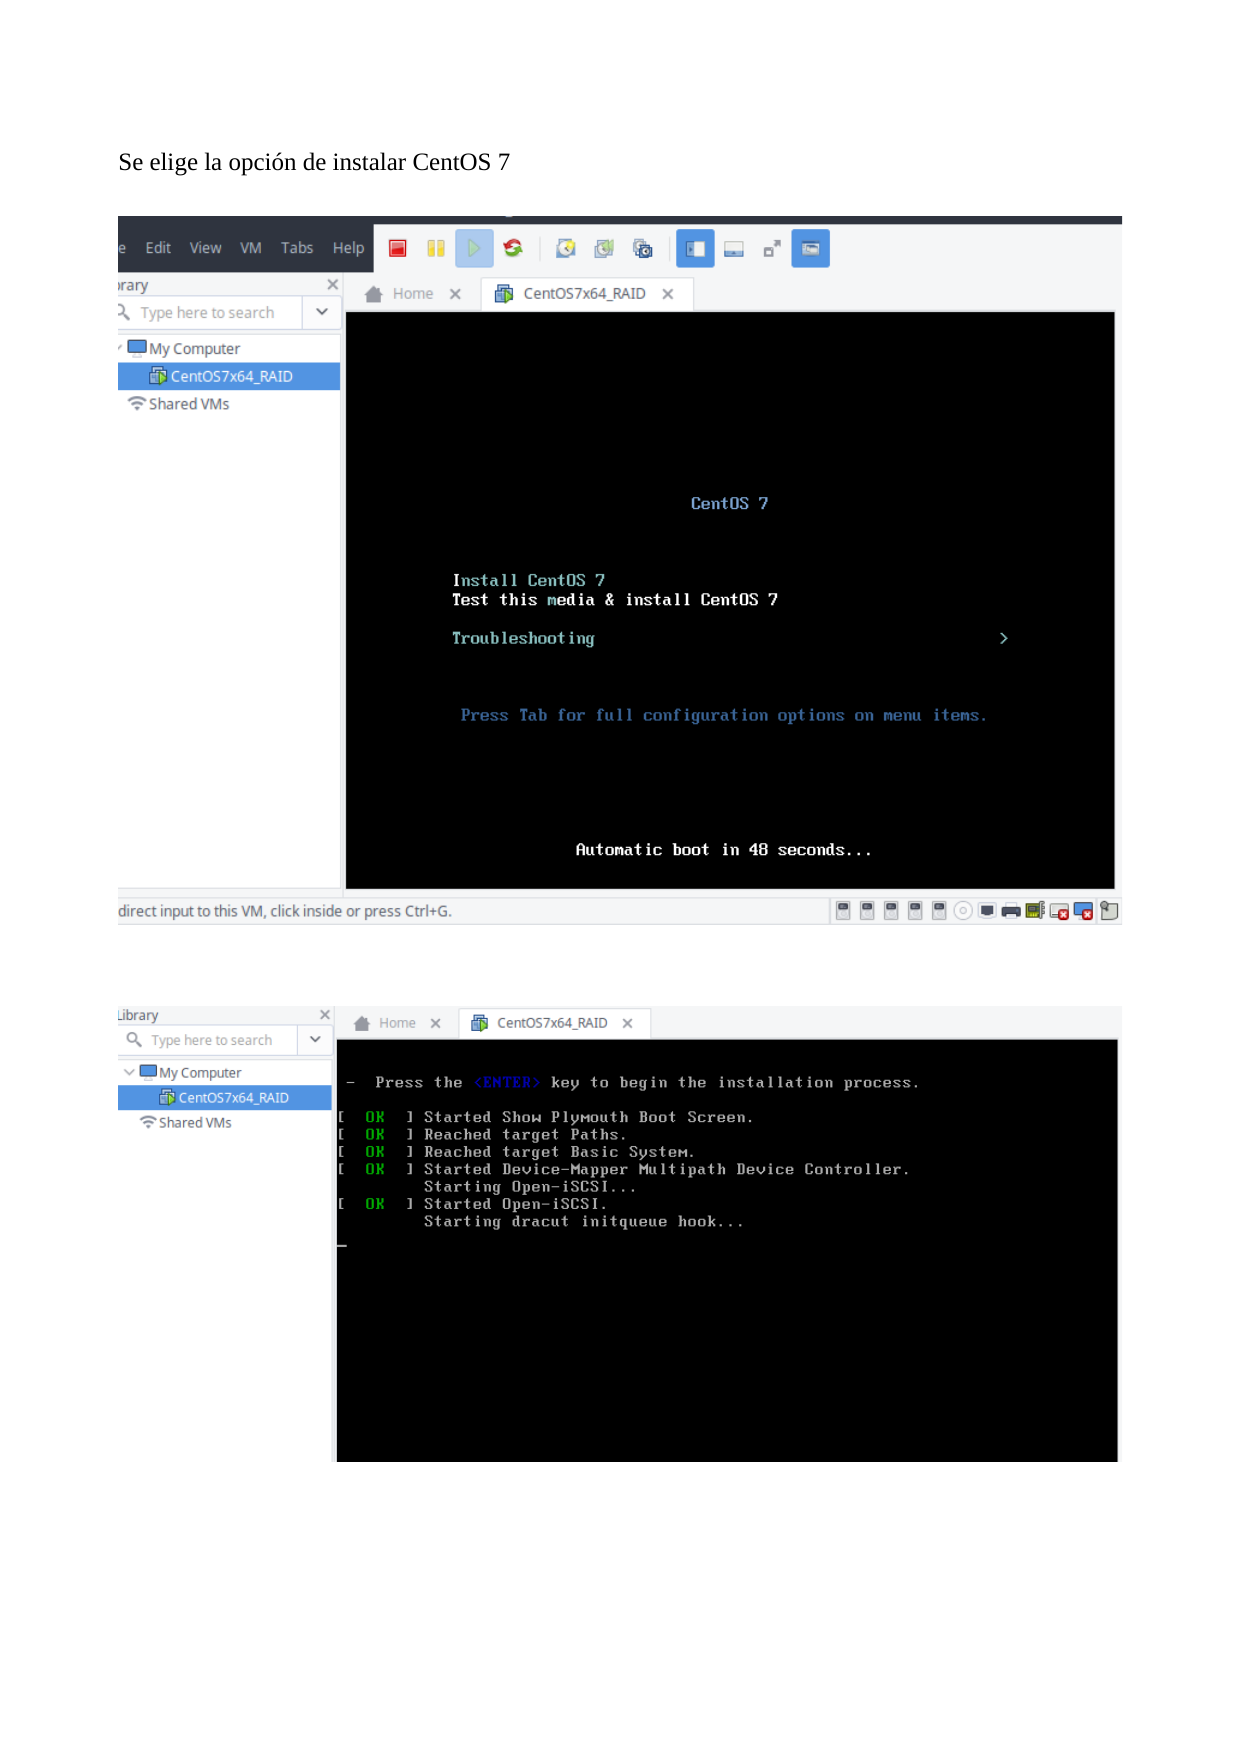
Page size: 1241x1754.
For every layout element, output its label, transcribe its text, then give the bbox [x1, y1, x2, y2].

picture [118, 1006, 1123, 1462]
picture [118, 216, 1123, 925]
text Se elige la opción de instalar CentOS 7 [118, 147, 1122, 176]
